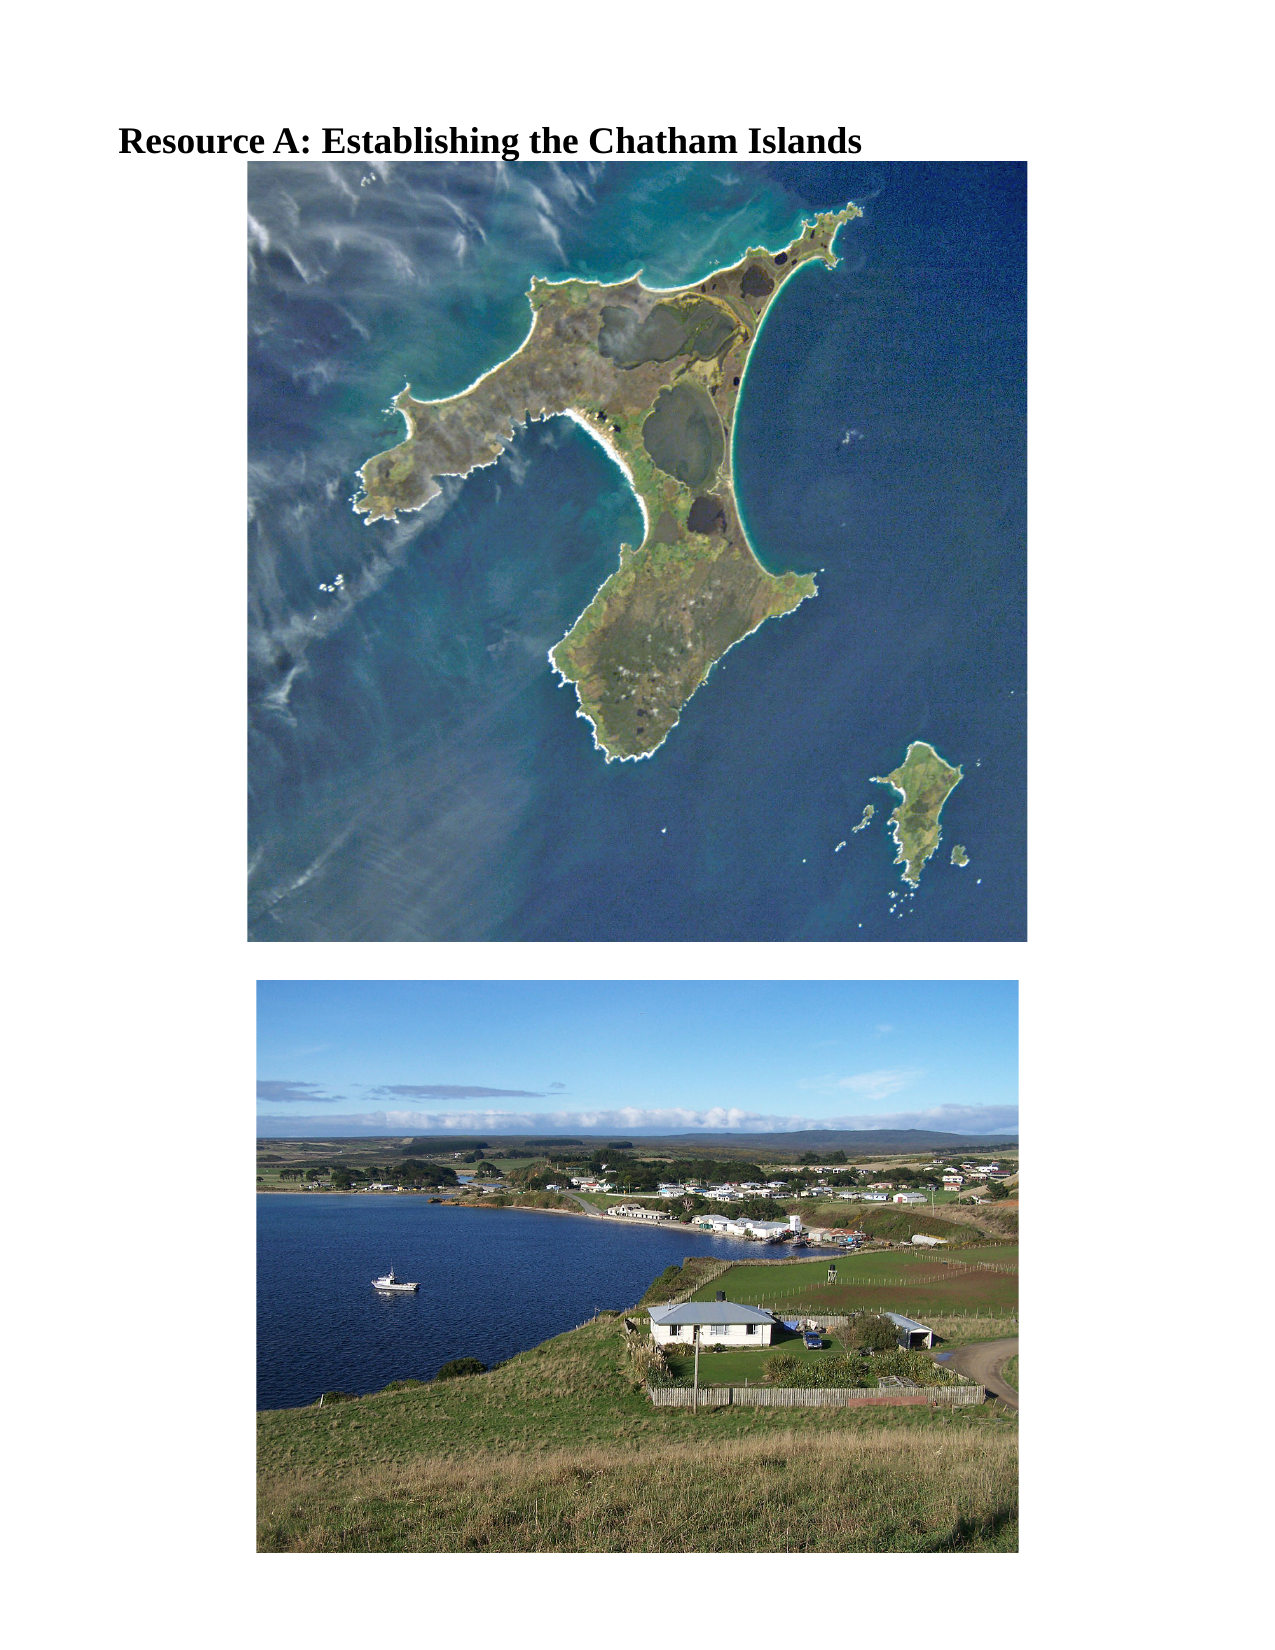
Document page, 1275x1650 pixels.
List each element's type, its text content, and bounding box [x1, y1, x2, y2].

picture [256, 980, 1019, 1553]
picture [247, 161, 1028, 942]
text Resource A: Establishing the Chatham Islands [118, 118, 1157, 161]
